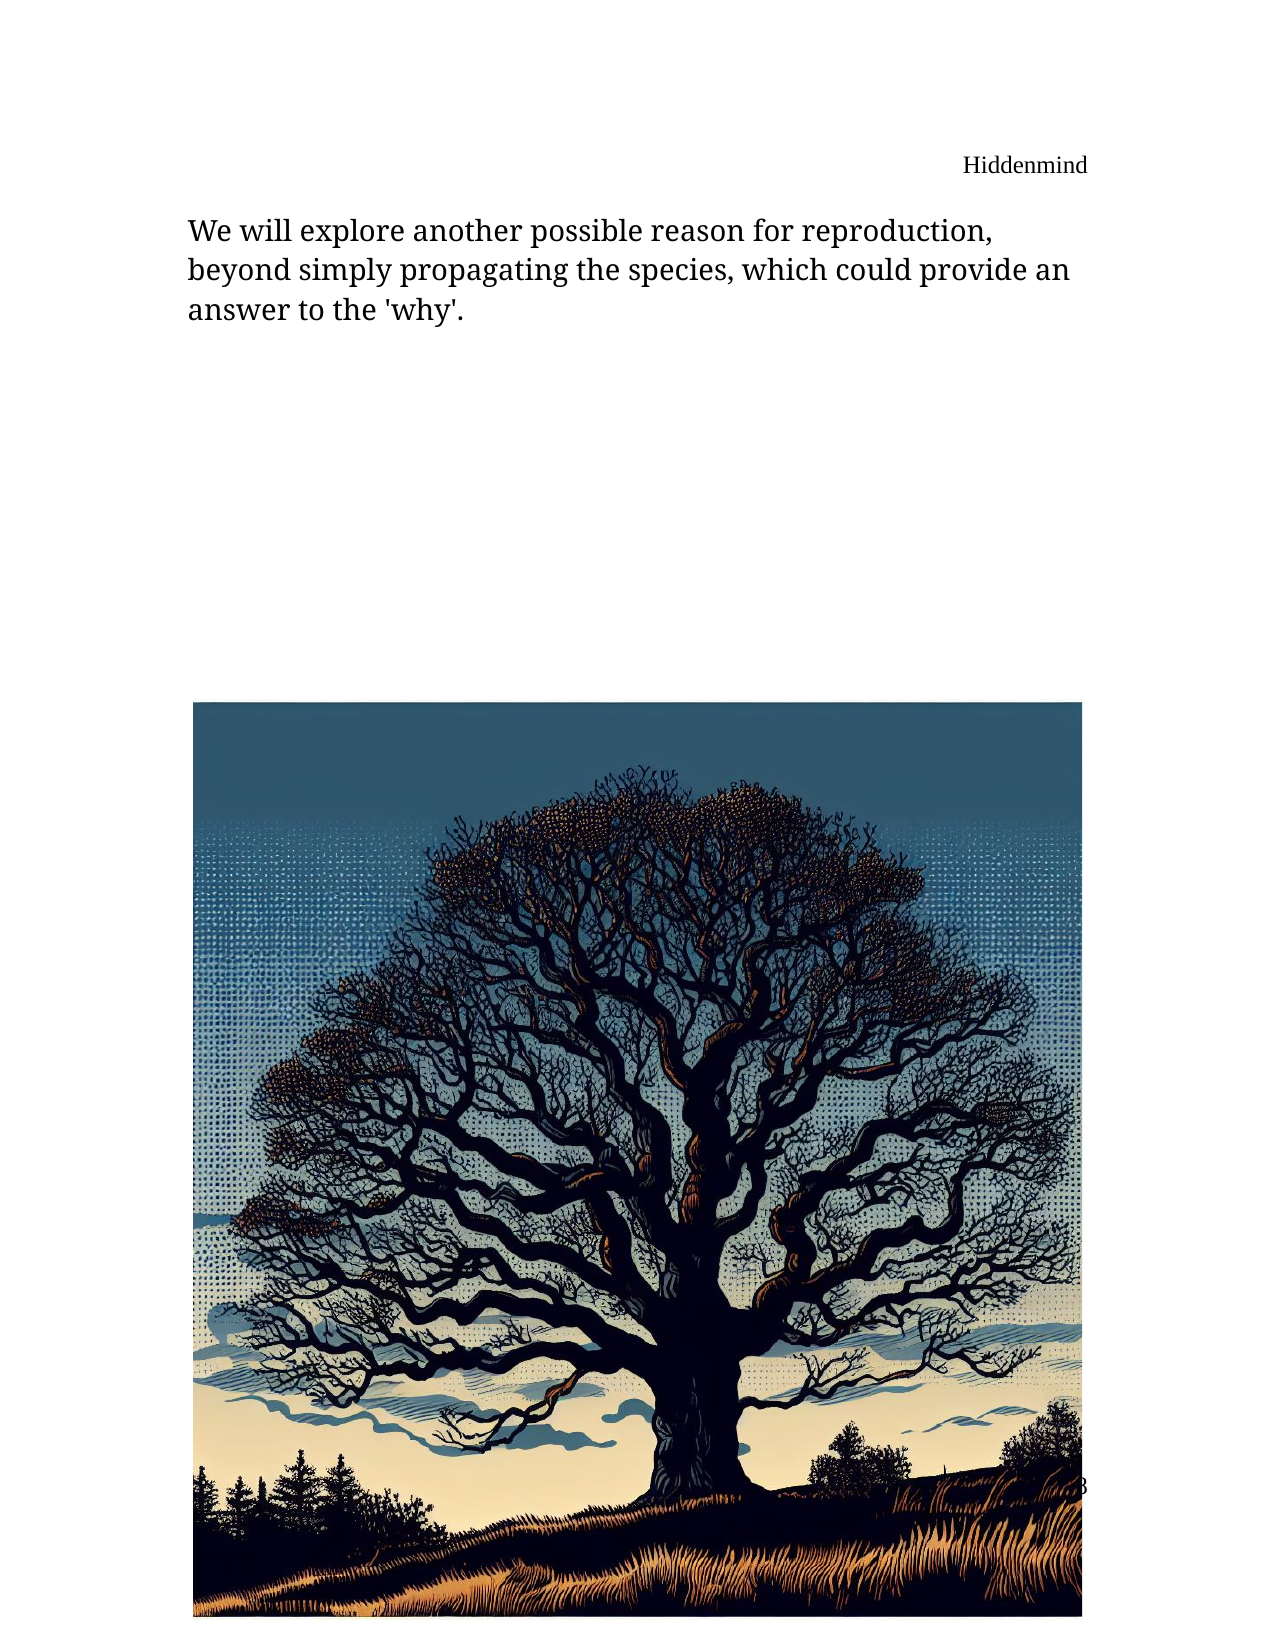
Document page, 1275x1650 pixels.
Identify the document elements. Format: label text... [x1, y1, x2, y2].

picture [193, 699, 1083, 1620]
text We will explore another possible reason for reproduction, beyond simply propagating the species, which could provide an answer to the 'why'. [187, 210, 1087, 329]
